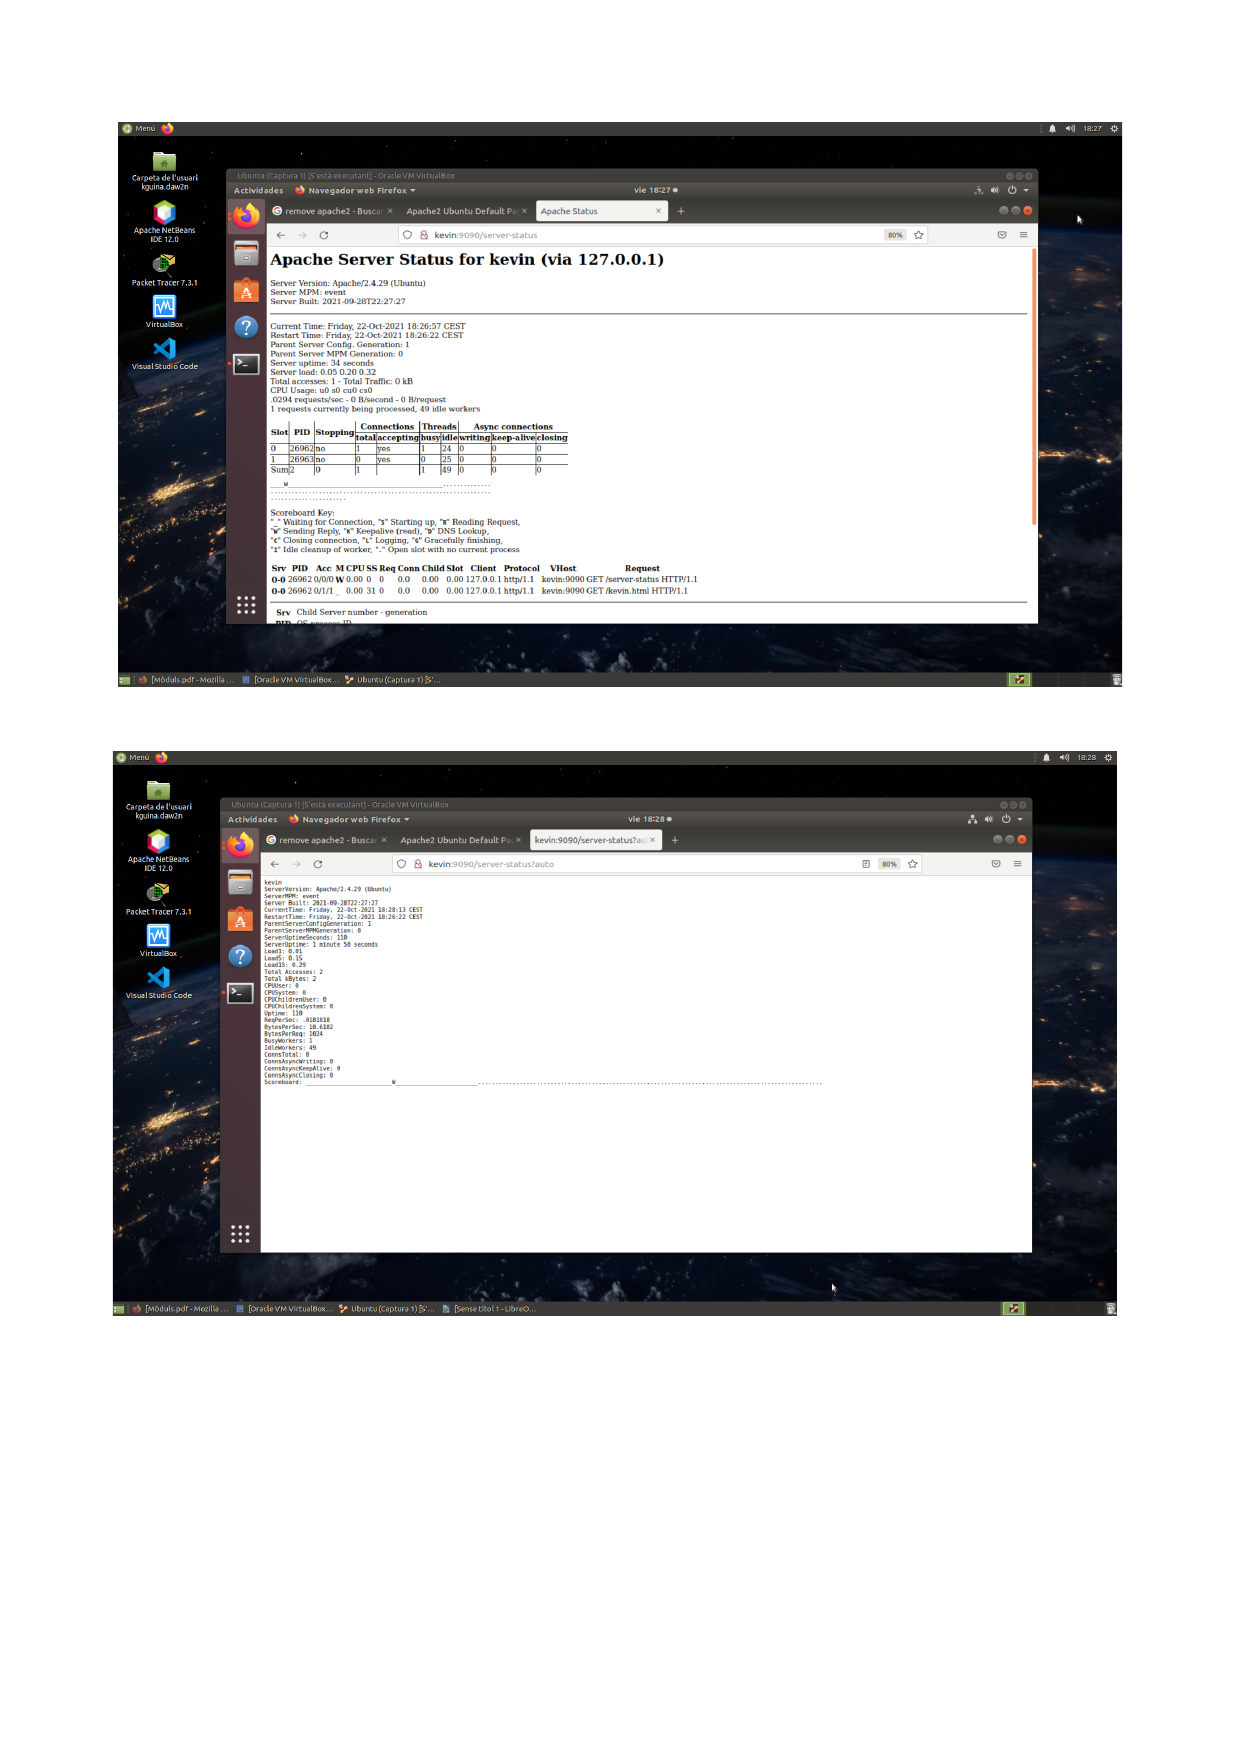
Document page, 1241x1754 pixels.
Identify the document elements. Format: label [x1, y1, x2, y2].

picture [118, 122, 1123, 687]
picture [112, 751, 1117, 1316]
